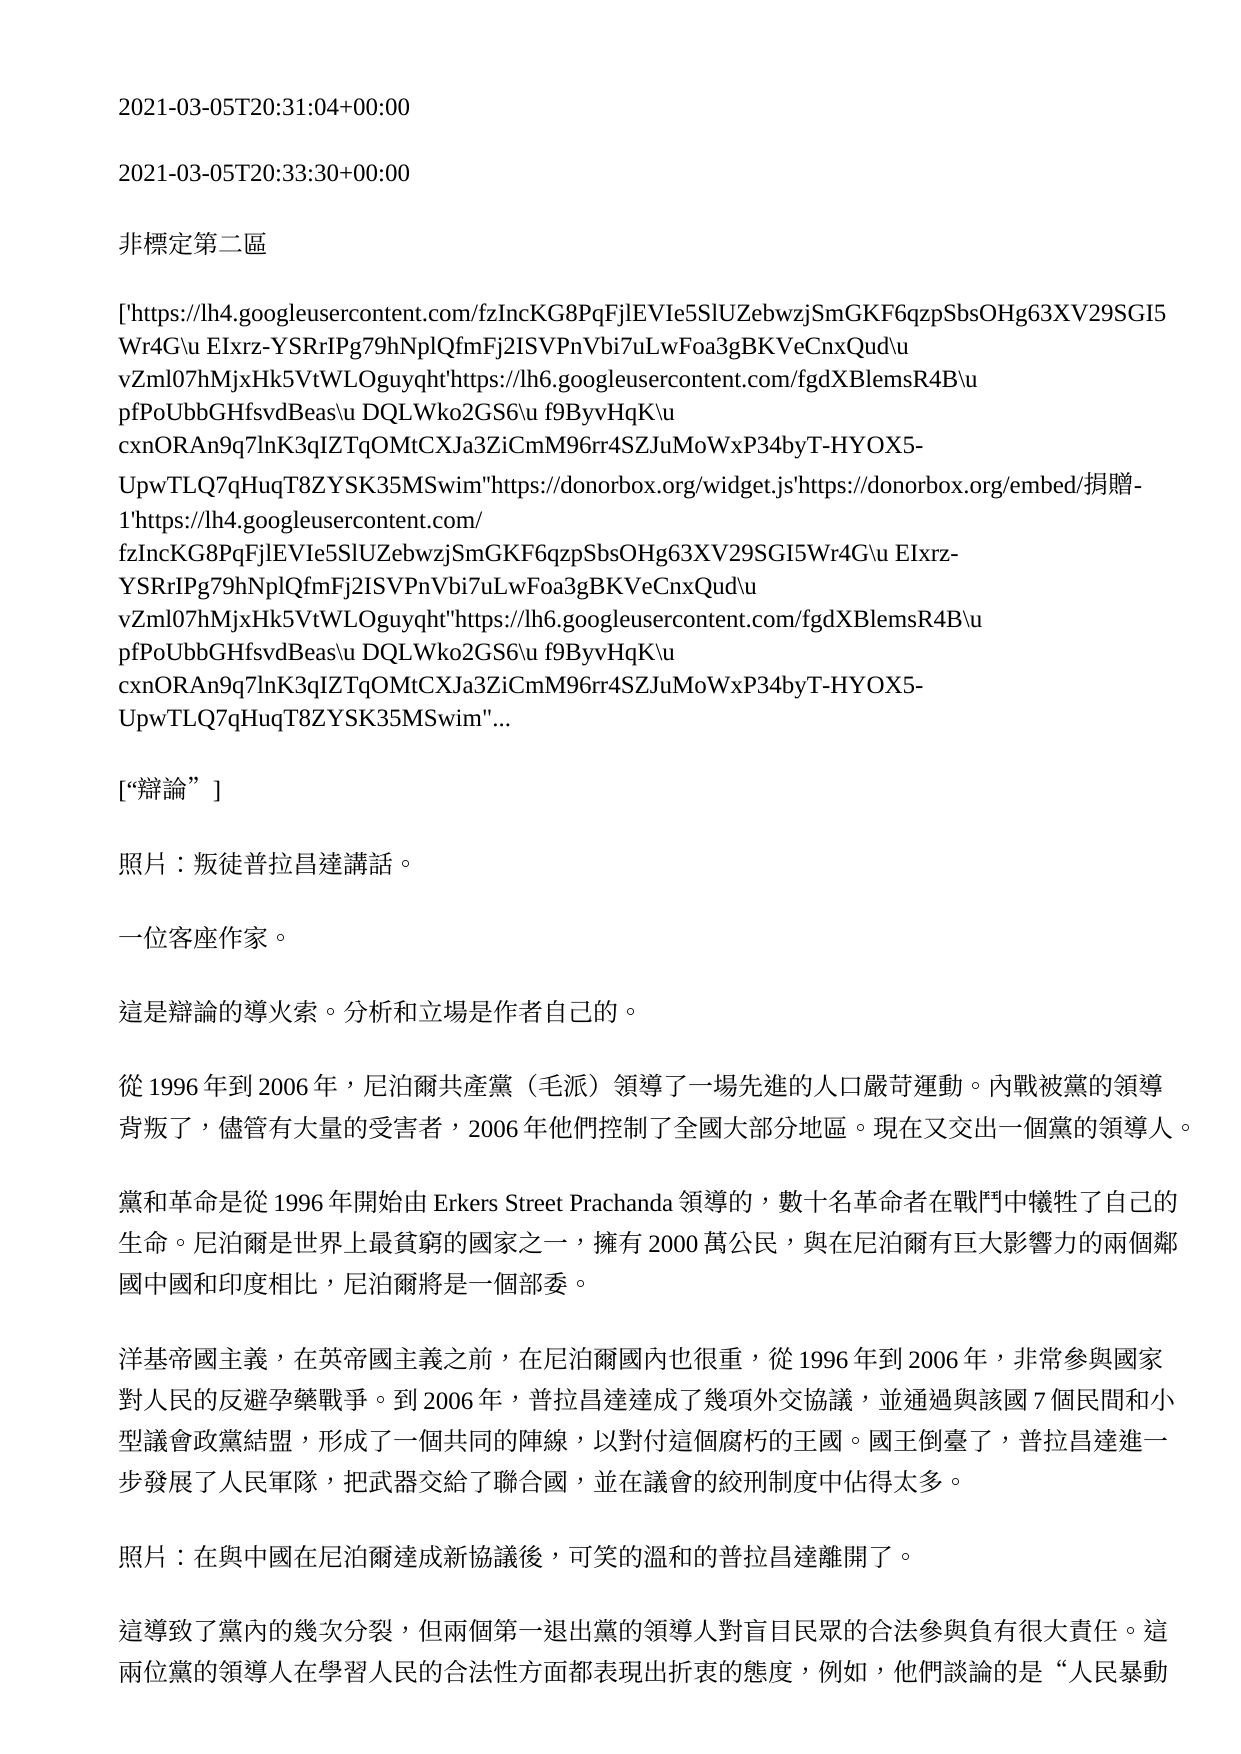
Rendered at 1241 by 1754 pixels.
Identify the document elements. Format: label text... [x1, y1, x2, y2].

text 2021-03-05T20:31:04+00:00 2021-03-05T20:33:30+00:00 非標定第二區 ['https://lh4.googleusercontent.com/fzIncKG8PqFjlEVIe5SlUZebwzjSmGKF6qzpSbsOHg63XV29SGI5Wr4G\u EIxrz-YSRrIPg79hNplQfmFj2ISVPnVbi7uLwFoa3gBKVeCnxQud\u vZml07hMjxHk5VtWLOguyqht'https://lh6.googleusercontent.com/fgdXBlemsR4B\u pfPoUbbGHfsvdBeas\u DQLWko2GS6\u f9ByvHqK\u cxnORAn9q7lnK3qIZTqOMtCXJa3ZiCmM96rr4SZJuMoWxP34byT-HYOX5-UpwTLQ7qHuqT8ZYSK35MSwim''https://donorbox.org/widget.js'https://donorbox.org/embed/捐贈-1'https://lh4.googleusercontent.com/fzIncKG8PqFjlEVIe5SlUZebwzjSmGKF6qzpSbsOHg63XV29SGI5Wr4G\u EIxrz-YSRrIPg79hNplQfmFj2ISVPnVbi7uLwFoa3gBKVeCnxQud\u vZml07hMjxHk5VtWLOguyqht''https://lh6.googleusercontent.com/fgdXBlemsR4B\u pfPoUbbGHfsvdBeas\u DQLWko2GS6\u f9ByvHqK\u cxnORAn9q7lnK3qIZTqOMtCXJa3ZiCmM96rr4SZJuMoWxP34byT-HYOX5-UpwTLQ7qHuqT8ZYSK35MSwim"... [“辯論”] 照片：叛徒普拉昌達講話。 一位客座作家。 這是辯論的導火索。分析和立場是作者自己的。 從1996年到2006年，尼泊爾共產黨（毛派）領導了一場先進的人口嚴苛運動。內戰被黨的領導背叛了，儘管有大量的受害者，2006年他們控制了全國大部分地區。現在又交出一個黨的領導人。 黨和革命是從1996年開始由Erkers Street Prachanda領導的，數十名革命者在戰鬥中犧牲了自己的生命。尼泊爾是世界上最貧窮的國家之一，擁有2000萬公民，與在尼泊爾有巨大影響力的兩個鄰國中國和印度相比，尼泊爾將是一個部委。 洋基帝國主義，在英帝國主義之前，在尼泊爾國內也很重，從1996年到2006年，非常參與國家對人民的反避孕藥戰爭。到2006年，普拉昌達達成了幾項外交協議，並通過與該國7個民間和小型議會政黨結盟，形成了一個共同的陣線，以對付這個腐朽的王國。國王倒臺了，普拉昌達進一步發展了人民軍隊，把武器交給了聯合國，並在議會的絞刑制度中佔得太多。 照片：在與中國在尼泊爾達成新協議後，可笑的溫和的普拉昌達離開了。 這導致了黨內的幾次分裂，但兩個第一退出黨的領導人對盲目民眾的合法參與負有很大責任。這兩位黨的領導人在學習人民的合法性方面都表現出折衷的態度，例如，他們談論的是“人民暴動”和“統一人口數量”，而不是一個非常簡單的人口。他們今天還提出了一些奇怪的帝國主義理論，表現出“和平行動”的偉大意圖，並與修正者合作。照片：尼特拉·比克拉姆·錢德（Netra Bikram Chand）姓比普拉夫，是尼共黨委書記。 據半島電視臺報道，尼共（由比普拉夫領導，出生時也叫錢德）現在已與該國政府達成和平協議。經過幾年的戰鬥和武裝行動，尼共似乎再次向官僚資本主義國家妥協。 尼泊爾“有創造力的”領導人造成的思想政治混亂，並沒有改變共產主義在尼泊爾群眾中擁有非常強大的影響力這一事實。貧窮是巨大的，國家正受到直接參與國家鬥爭的皇帝的極大壓力。10多年來，人民群眾表現出了自己的意志，人民群眾的聲名雖然通過領導的競爭得到了強烈的回報，但烈士的經驗和鮮血是不能輕易洗去的。 已經有實際的觀察者在為該國革命運動爭取新的動力，這一點我們在其他人中看到了共產黨的知識尼泊爾簽署了以下1。五月宣言“放下幻想，投入遊戲吧！2020換言之，人們的正當權利並不是徒勞的。還必須假定，它導致了2006年反應王國的垮臺，紅扇席捲了喜馬拉雅山脈。烈士的受害者將繼續活著，他們的鮮血將為新的戰鬥提供食物。 另一方面，革命黨人必須從尼泊爾的投降和背叛中吸取決定性的教訓。這總是充斥著“戰術”和“談判”。普拉昌達總是試圖把投降變成某種暫時的東西，並聲稱把人民軍併入反應性的民軍將加強而不是削弱革命。還有意識形態的不潔和“21世紀社會主義”的宣言。本世紀的“普拉昌達之路”和“我們需要一個新的綜合”，與岡薩洛總統所理解和解釋的馬克思列寧主義，主要是毛澤東主義相去甚遠。尼泊爾領導人對茅利塔尼亞和人民種族滅絕、議會政治表達和“和平行動”所散佈的混亂，揭示了他們的意識形態缺陷或早期的有意識叛國。 英雄的人民權利不可能被驅逐，但是叛徒已經毀滅了群眾的鮮血，把群眾的生命當作了討價還價的牌。他們爬上了人民的背，達到了機構能力範圍內的權力期限。在這裡，他們通過與美國、印度和中國的骯髒交易，把人民和國家賣給皇帝。永遠不能忘記，永遠不能原諒，一些左翼領導人的中心主義和妥協充分暴露了自己的性格。 內戰必須在尼泊爾重新開始，它的烈焰將吞沒在它再次遊行時的章節和叛徒，這是一個歷史規律。 工具書類 尼泊爾政府與被取締的毛派分裂組織簽署和平協議 放下幻想，投入遊戲吧！ 就當前國家和國際形勢問題採訪尼泊爾共產黨總書記。親愛的讀者！ 為人民服務媒體需要你的支援。當然，我們沒有得到任何新聞釋出會，也沒有從富有的資本家那裡得到任何幫助，比如種族主義的“另類媒體”。我們所有的支援都來自我們的讀者和革命運動。我們對此非常感激。沒有你，我們就活不下去了，你可以用你能用的來支援我們，為我們做貢獻。 [“聖經”，“毛主義”，“尼泊爾”] [118, 59, 1181, 1689]
